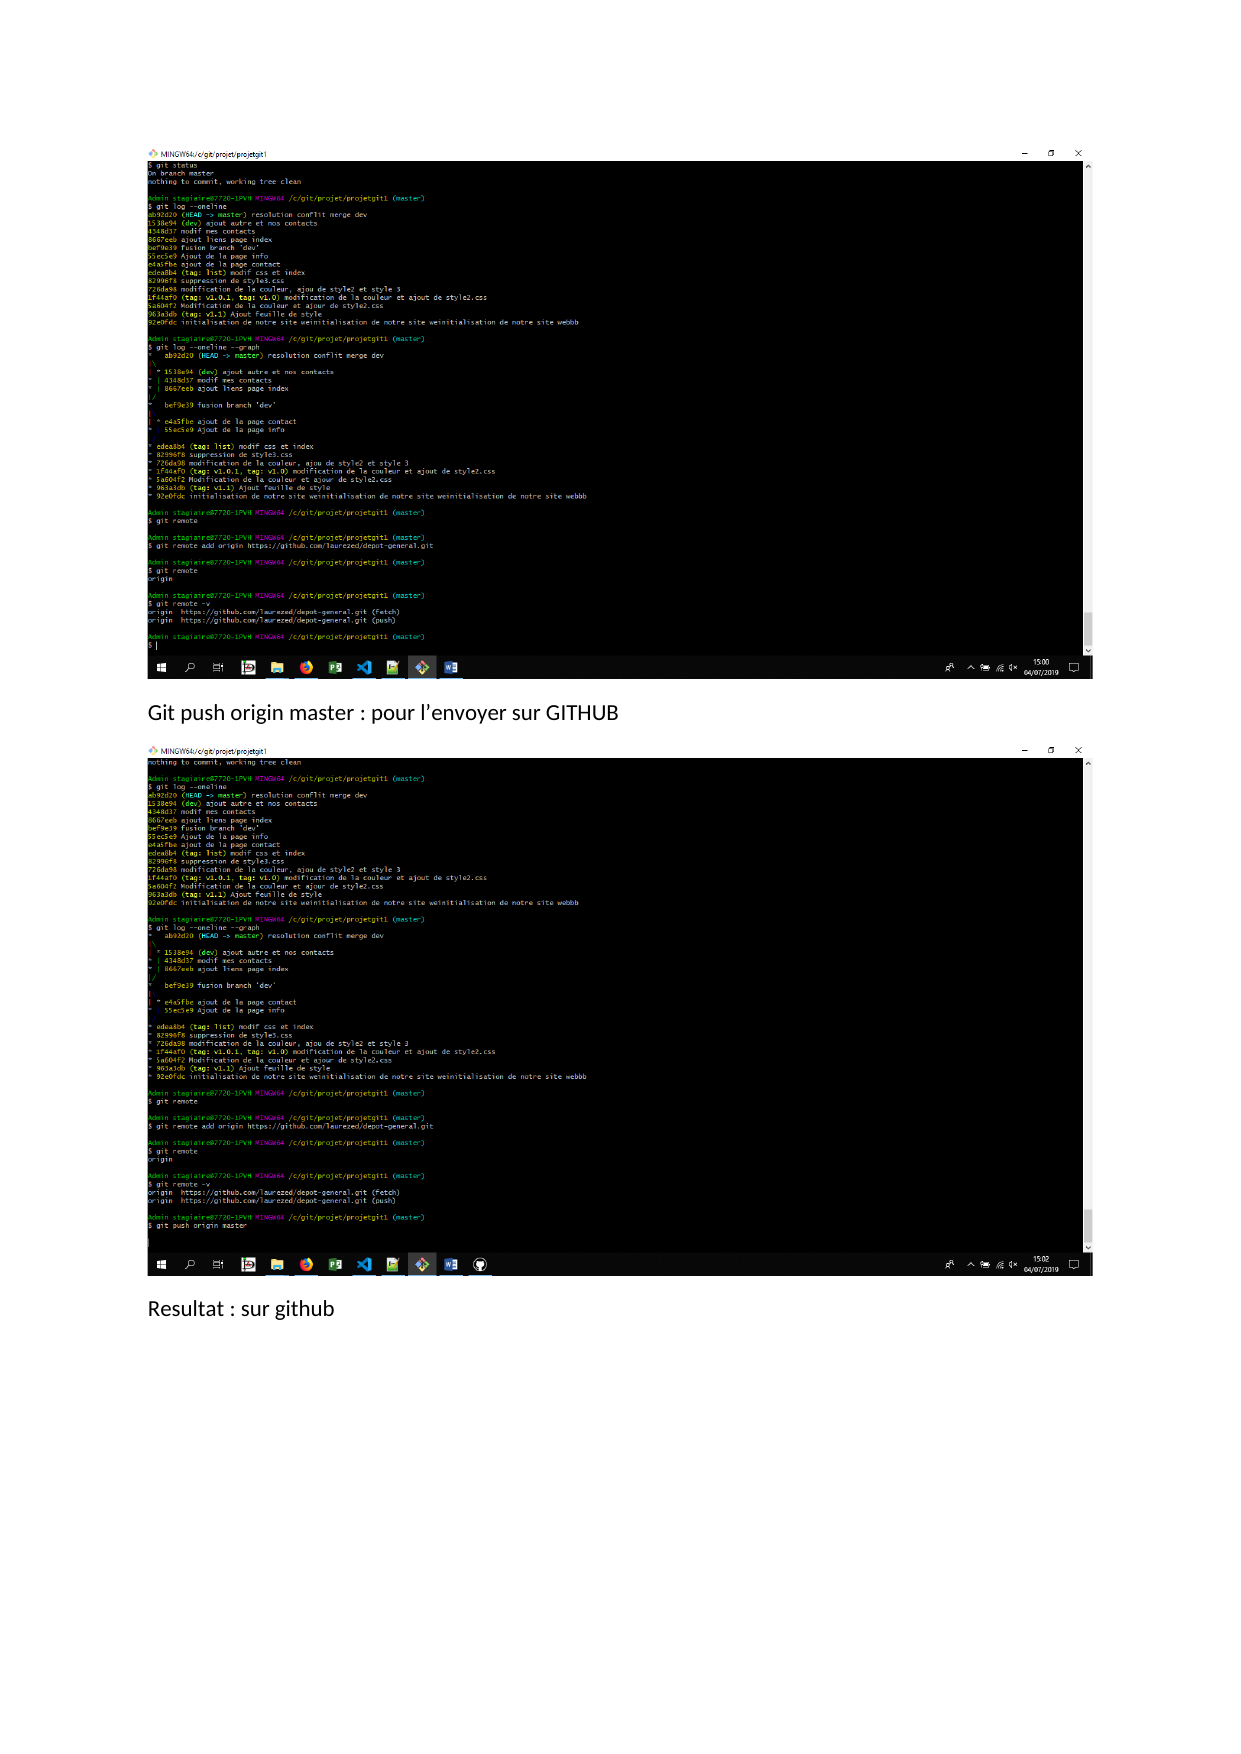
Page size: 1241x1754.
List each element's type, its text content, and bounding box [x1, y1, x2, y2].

picture [147, 147, 1093, 679]
text Git push origin master : pour l’envoyer sur GITHUB [148, 698, 1093, 726]
picture [147, 744, 1093, 1276]
text Resultat : sur github [148, 1294, 1093, 1322]
